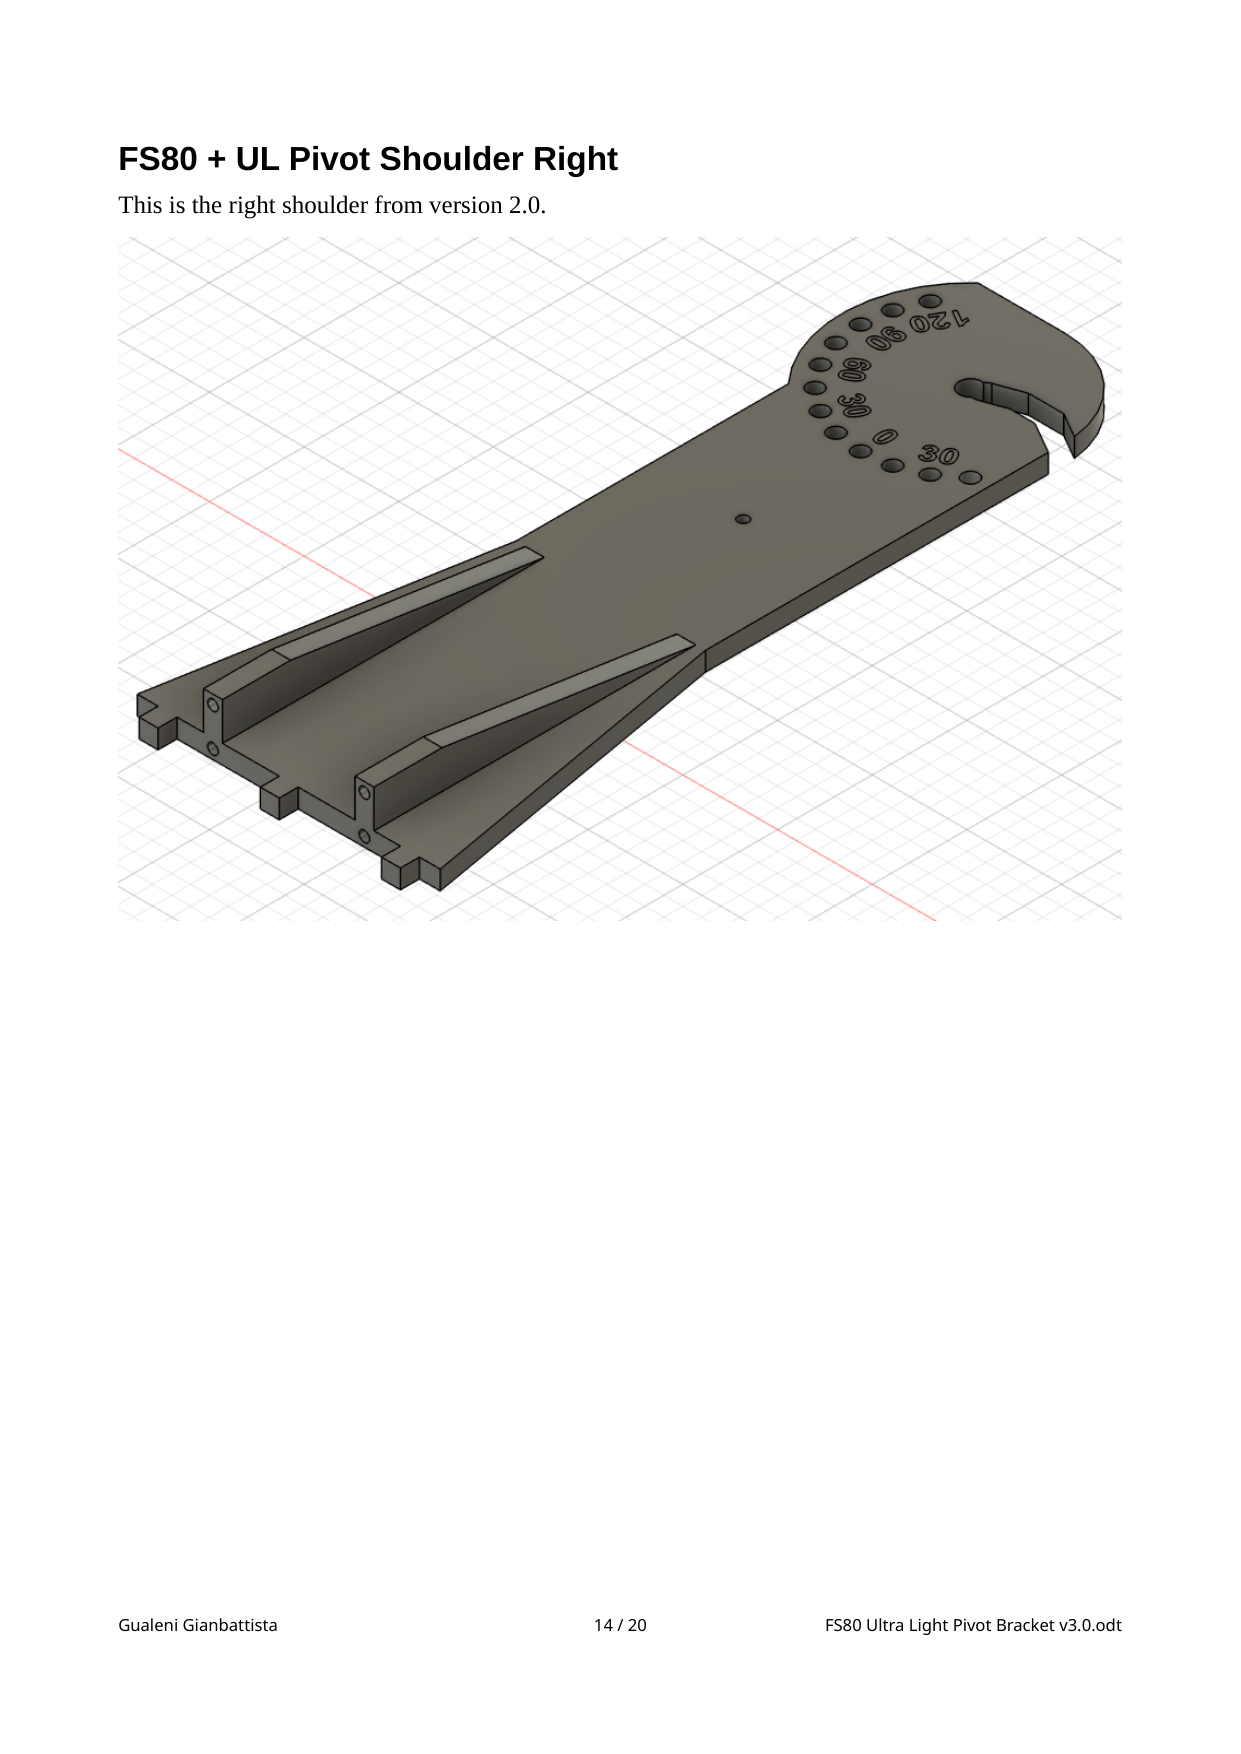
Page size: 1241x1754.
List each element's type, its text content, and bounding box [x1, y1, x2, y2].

picture [118, 237, 1123, 921]
text This is the right shoulder from version 2.0. [118, 190, 1122, 219]
subtitle FS80 + UL Pivot Shoulder Right [118, 139, 1122, 177]
